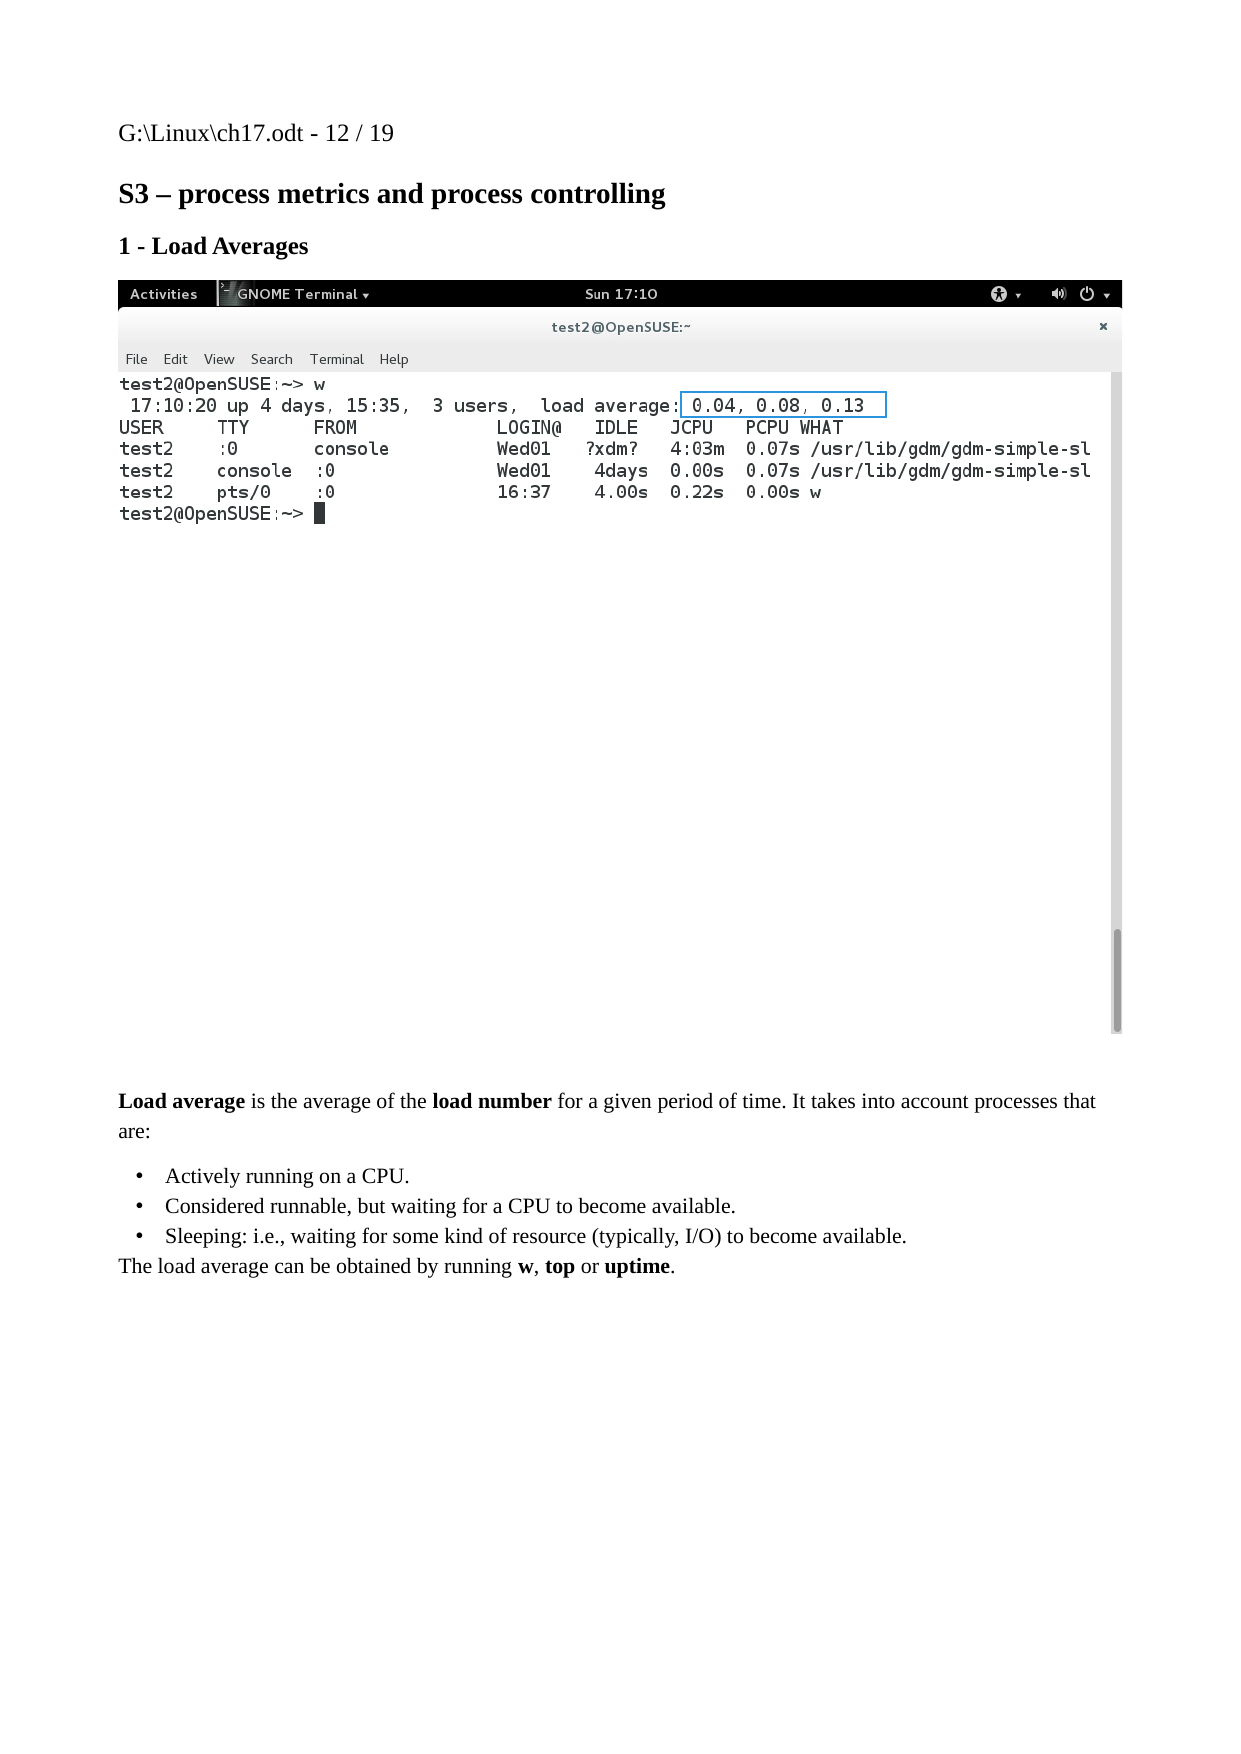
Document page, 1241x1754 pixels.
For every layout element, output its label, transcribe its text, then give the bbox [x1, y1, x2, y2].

list Sleeping: i.e., waiting for some kind of resource (typically, I/O) to become available. [165, 1223, 1122, 1248]
picture [118, 280, 1123, 1034]
list Actively running on a CPU. [165, 1163, 1122, 1188]
text The load average can be obtained by running w, top or uptime. [118, 1253, 1122, 1279]
text Load average is the average of the load number for a given period of time. It takes into account processes that are: [118, 1088, 1122, 1143]
list Considered runnable, but waiting for a CPU to become available. [165, 1193, 1122, 1218]
text 1 - Load Averages [118, 231, 1122, 260]
text S3 – process metrics and process controlling [118, 176, 1122, 210]
